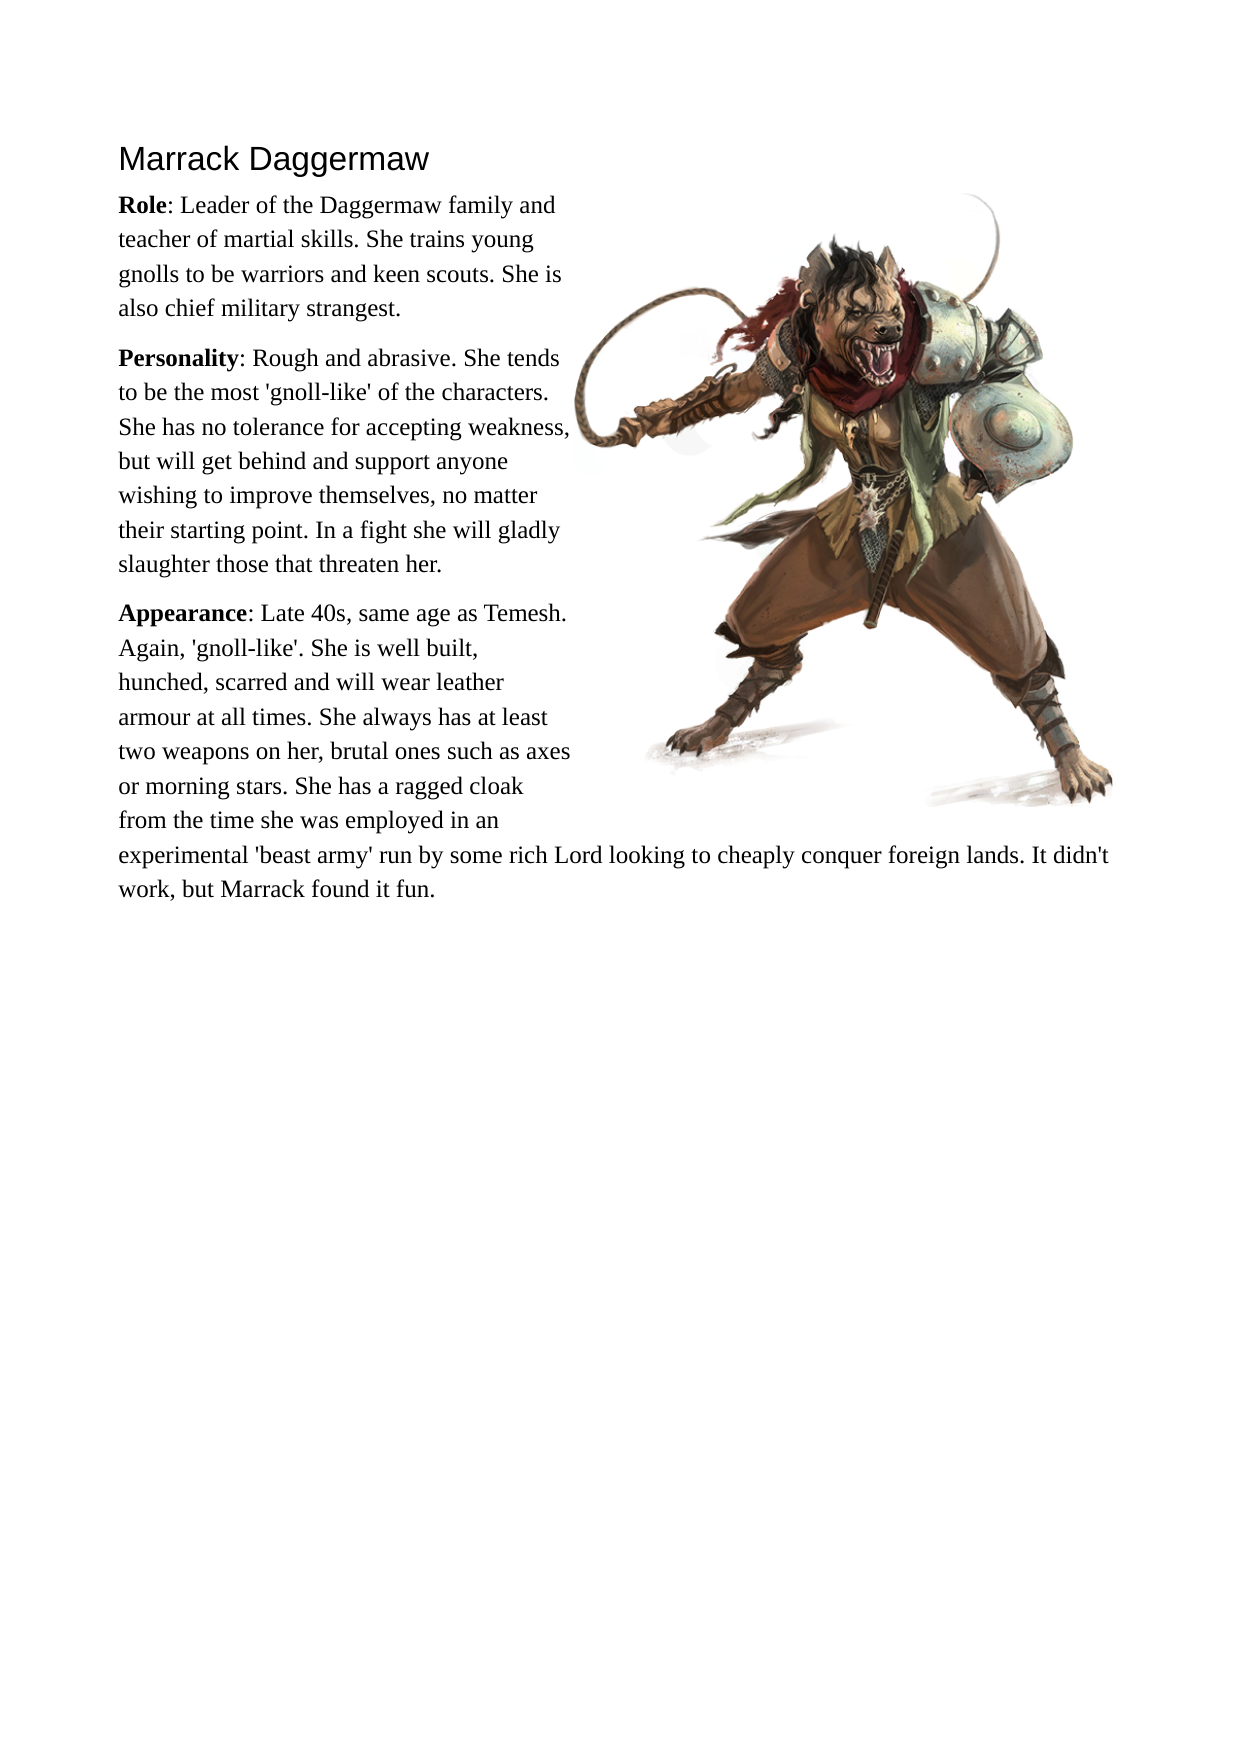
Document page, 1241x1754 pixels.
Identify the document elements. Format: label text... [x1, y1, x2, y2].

subtitle Marrack Daggermaw [118, 139, 1122, 178]
text Appearance: Late 40s, same age as Temesh. Again, 'gnoll-like'. She is well built, hunched, scarred and will wear leather armour at all times. She always has at least two weapons on her, brutal ones such as axes or morning stars. She has a ragged cloak from the time she was employed in an experimental 'beast army' run by some rich Lord looking to cheaply conquer foreign lands. It didn't work, but Marrack found it fun. [118, 598, 1122, 903]
text Role: Leader of the Daggermaw family and teacher of martial skills. She trains young gnolls to be warriors and keen scouts. She is also chief military strangest. [118, 190, 573, 322]
picture [573, 190, 1114, 807]
text Personality: Rough and abrasive. She tends to be the most 'gnoll-like' of the characters. She has no tolerance for accepting weakness, but will get behind and support anyone wishing to improve themselves, no matter their starting point. In a fight she will gladly slaughter those that threaten her. [118, 343, 573, 578]
